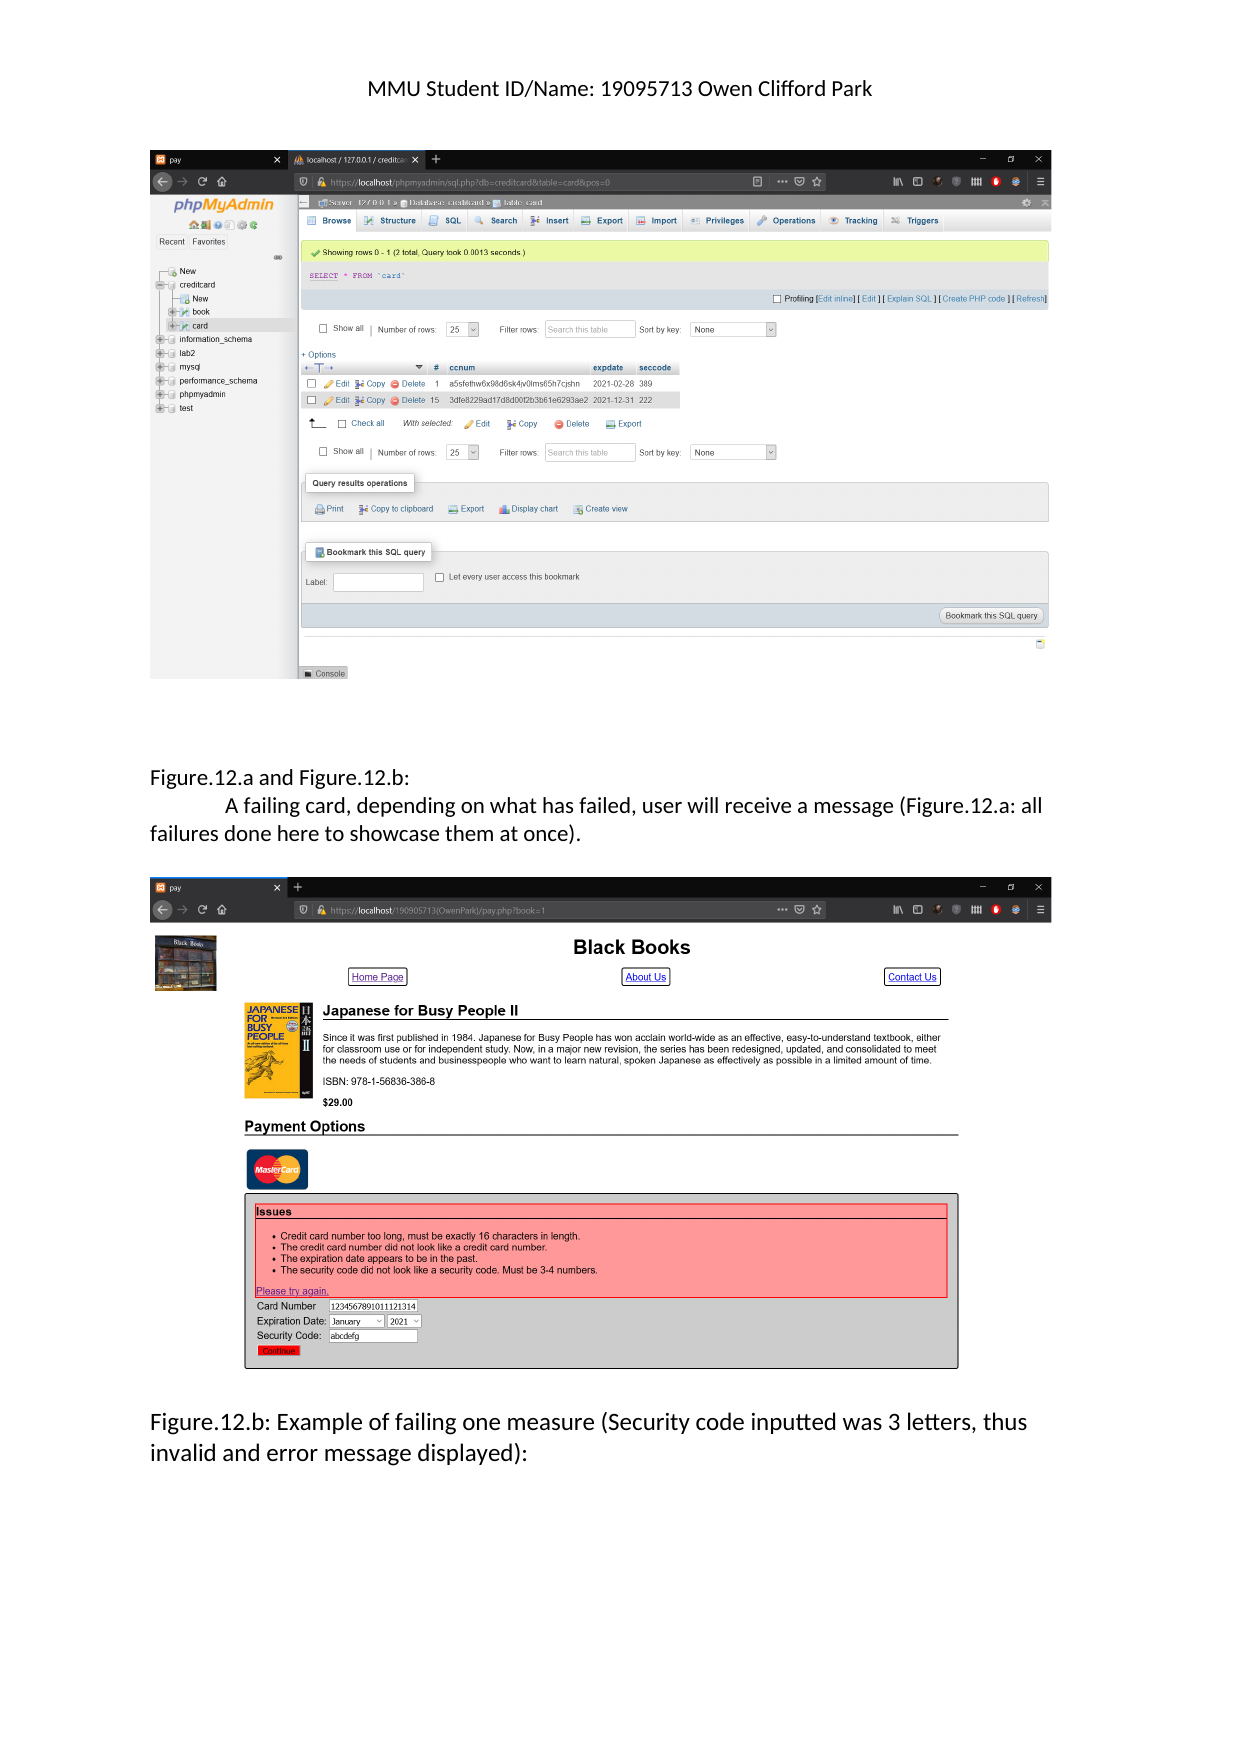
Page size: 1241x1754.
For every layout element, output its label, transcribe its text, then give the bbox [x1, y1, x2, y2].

text Figure.12.a and Figure.12.b: [150, 763, 1090, 791]
text A failing card, depending on what has failed, user will receive a message (Figure.12.a: all failures done here to showcase them at once). [150, 791, 1090, 847]
text Figure.12.b: Example of failing one measure (Security code inputted was 3 letters, thus invalid and error message displayed): [150, 1406, 1090, 1467]
